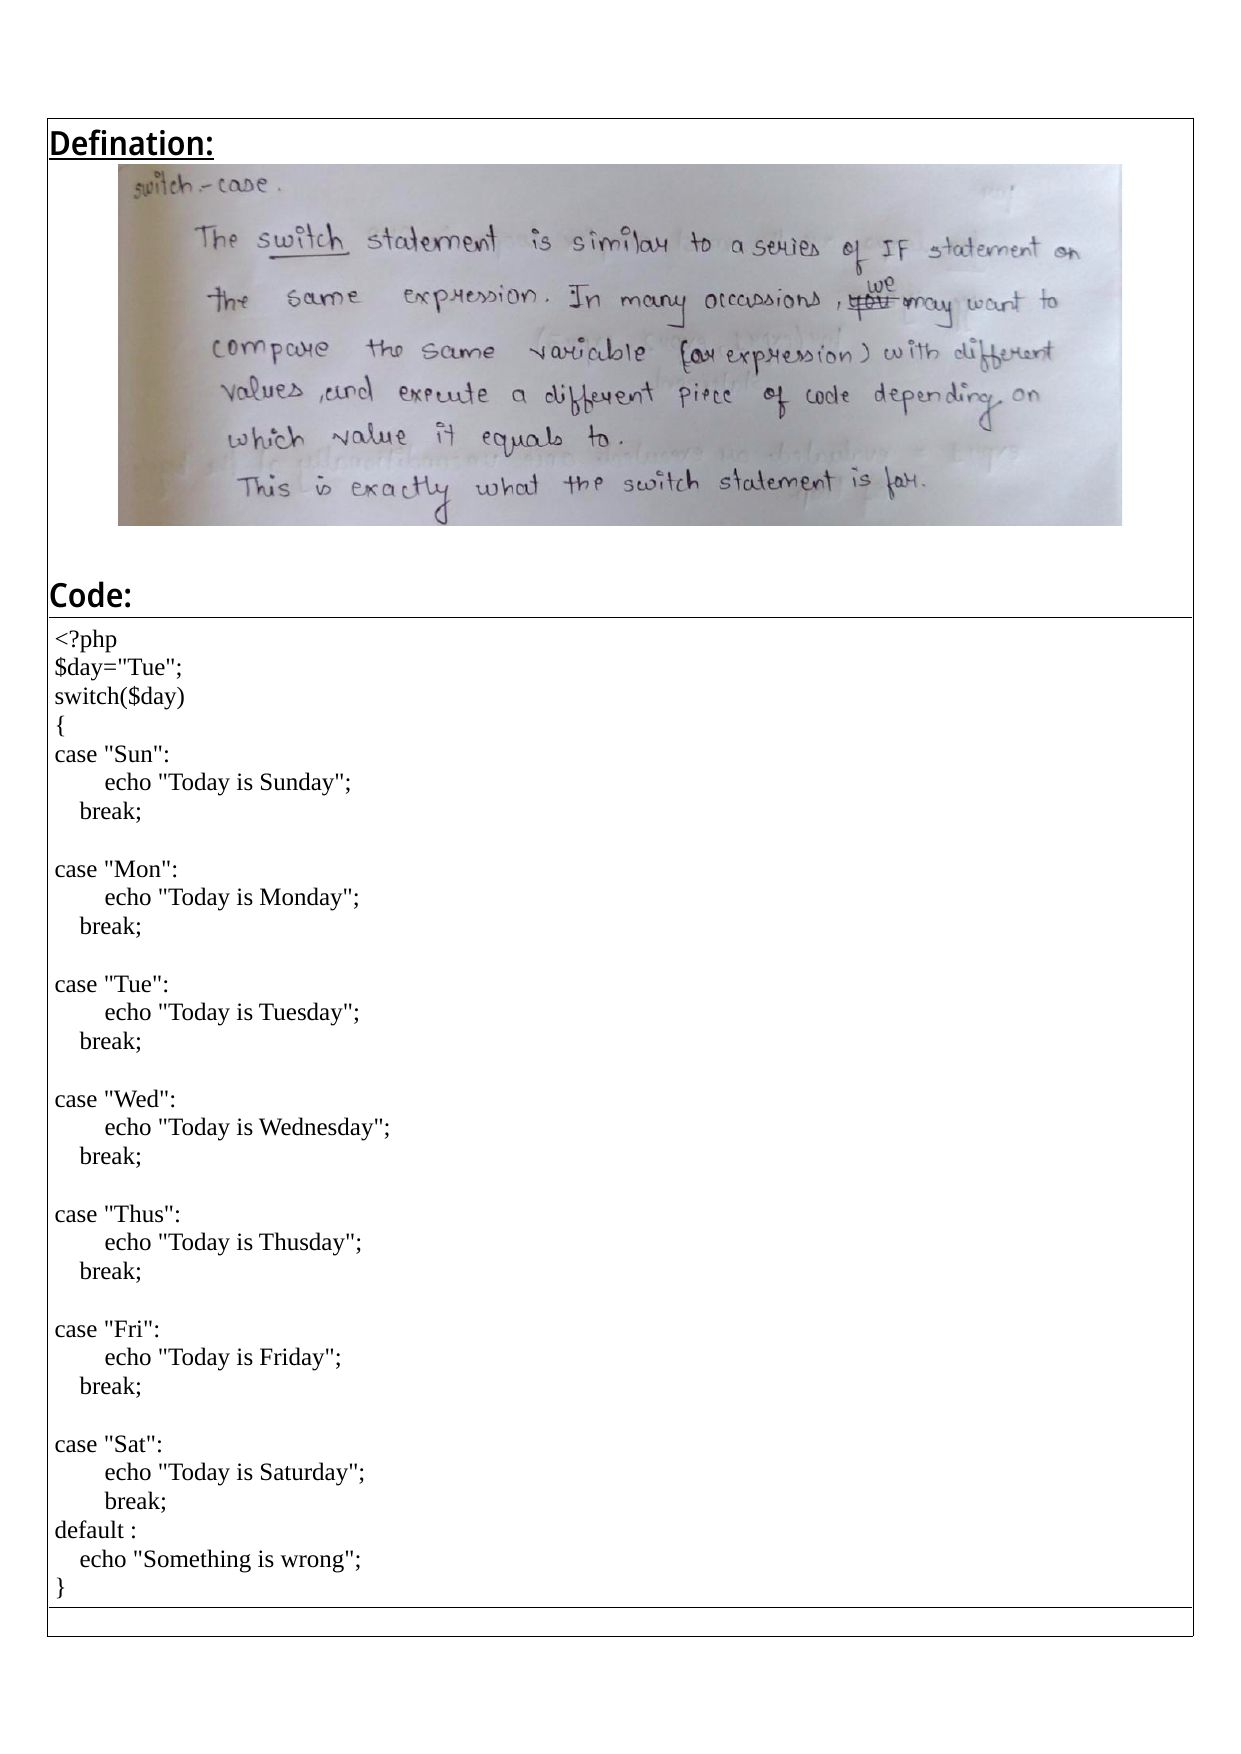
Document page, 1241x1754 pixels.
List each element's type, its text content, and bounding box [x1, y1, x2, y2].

text Defination: [48, 119, 1192, 165]
text Code: [48, 571, 1192, 617]
table_header <?php $day="Tue"; switch($day) { case "Sun": echo "Today is Sunday"; break; case "Mon": echo "Today is Monday"; break; case "Tue": echo "Today is Tuesday"; break; case "Wed": echo "Today is Wednesday"; break; case "Thus": echo "Today is Thusday"; break; case "Fri": echo "Today is Friday"; break; case "Sat": echo "Today is Saturday"; break; default : echo "Something is wrong"; } [49, 618, 1192, 1607]
picture [118, 164, 1123, 526]
